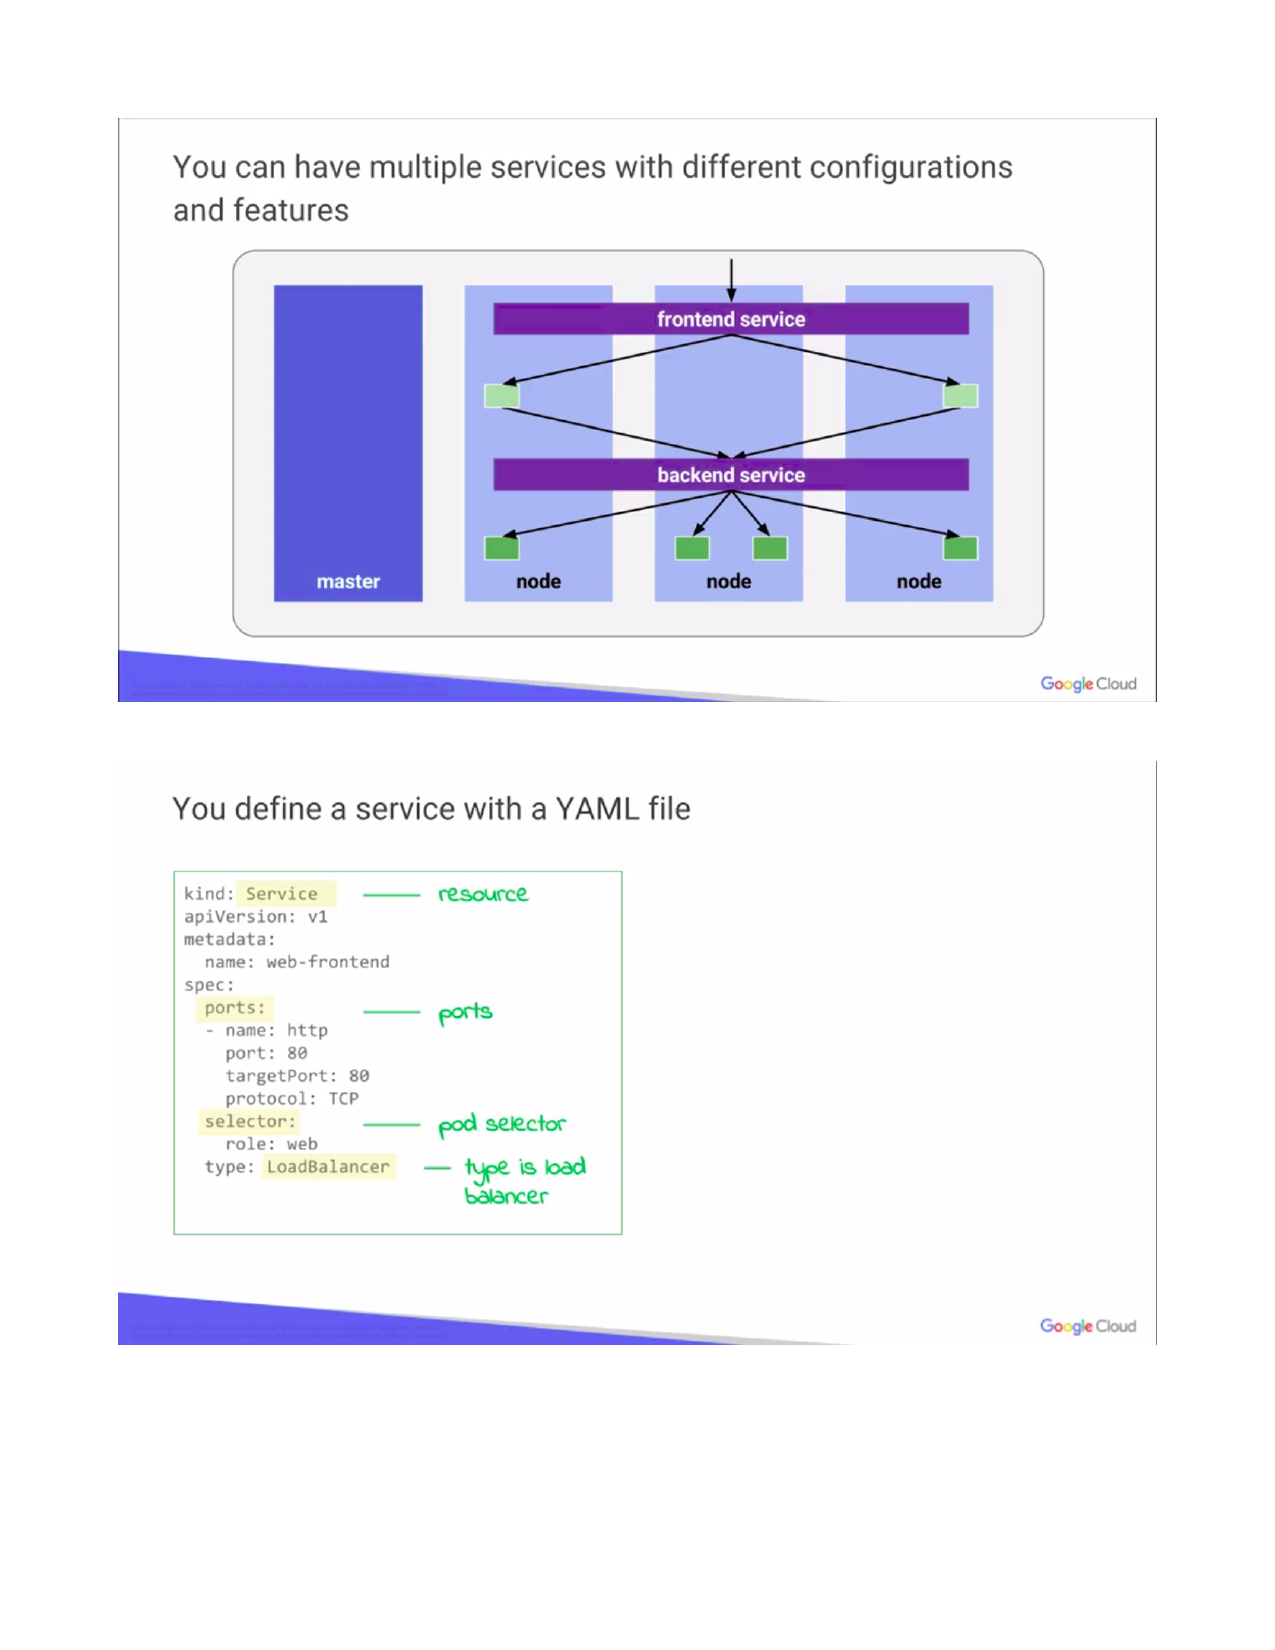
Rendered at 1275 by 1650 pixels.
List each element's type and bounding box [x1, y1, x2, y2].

picture [118, 761, 1157, 1345]
picture [118, 118, 1157, 702]
